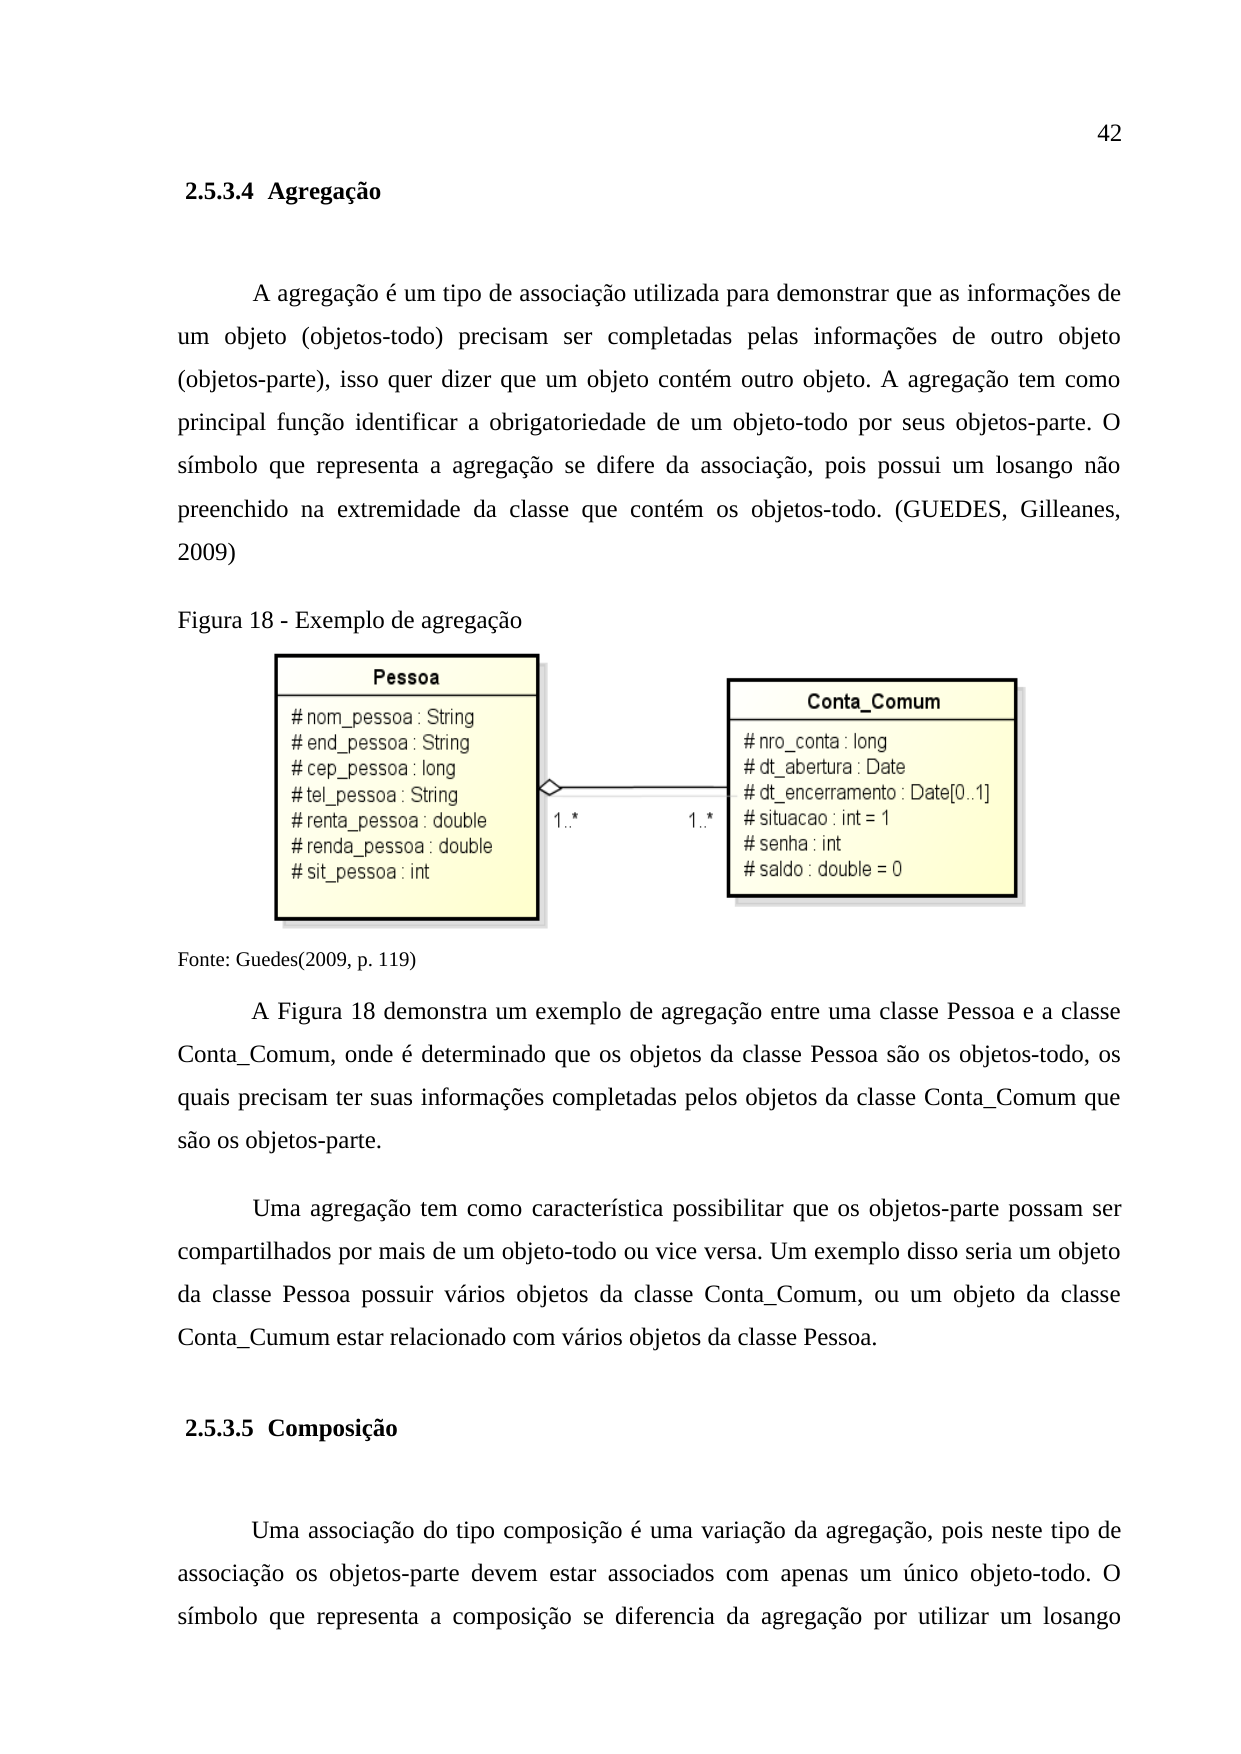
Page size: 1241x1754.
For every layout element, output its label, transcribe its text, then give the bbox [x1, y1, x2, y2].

picture [264, 645, 1035, 935]
text Figura 18 - Exemplo de agregação [177, 605, 1122, 633]
list Agregação [185, 176, 1122, 205]
text Uma associação do tipo composição é uma variação da agregação, pois neste tipo de associação os objetos-parte devem estar associados com apenas um único objeto-todo. O símbolo que representa a composição se diferencia da agregação por utilizar um losango [177, 1515, 1122, 1630]
text Uma agregação tem como característica possibilitar que os objetos-parte possam ser compartilhados por mais de um objeto-todo ou vice versa. Um exemplo disso seria um objeto da classe Pessoa possuir vários objetos da classe Conta_Comum, ou um objeto da classe Conta_Cumum estar relacionado com vários objetos da classe Pessoa. [177, 1193, 1122, 1351]
list Composição [185, 1413, 1122, 1442]
text Fonte: Guedes(2009, p. 119) [177, 947, 1122, 971]
text A Figura 18 demonstra um exemplo de agregação entre uma classe Pessoa e a classe Conta_Comum, onde é determinado que os objetos da classe Pessoa são os objetos-todo, os quais precisam ter suas informações completadas pelos objetos da classe Conta_Comum que são os objetos-parte. [177, 996, 1122, 1154]
text A agregação é um tipo de associação utilizada para demonstrar que as informações de um objeto (objetos-todo) precisam ser completadas pelas informações de outro objeto (objetos-parte), isso quer dizer que um objeto contém outro objeto. A agregação tem como principal função identificar a obrigatoriedade de um objeto-todo por seus objetos-parte. O símbolo que representa a agregação se difere da associação, pois possui um losango não preenchido na extremidade da classe que contém os objetos-todo. (GUEDES, Gilleanes, 2009) [177, 278, 1122, 566]
